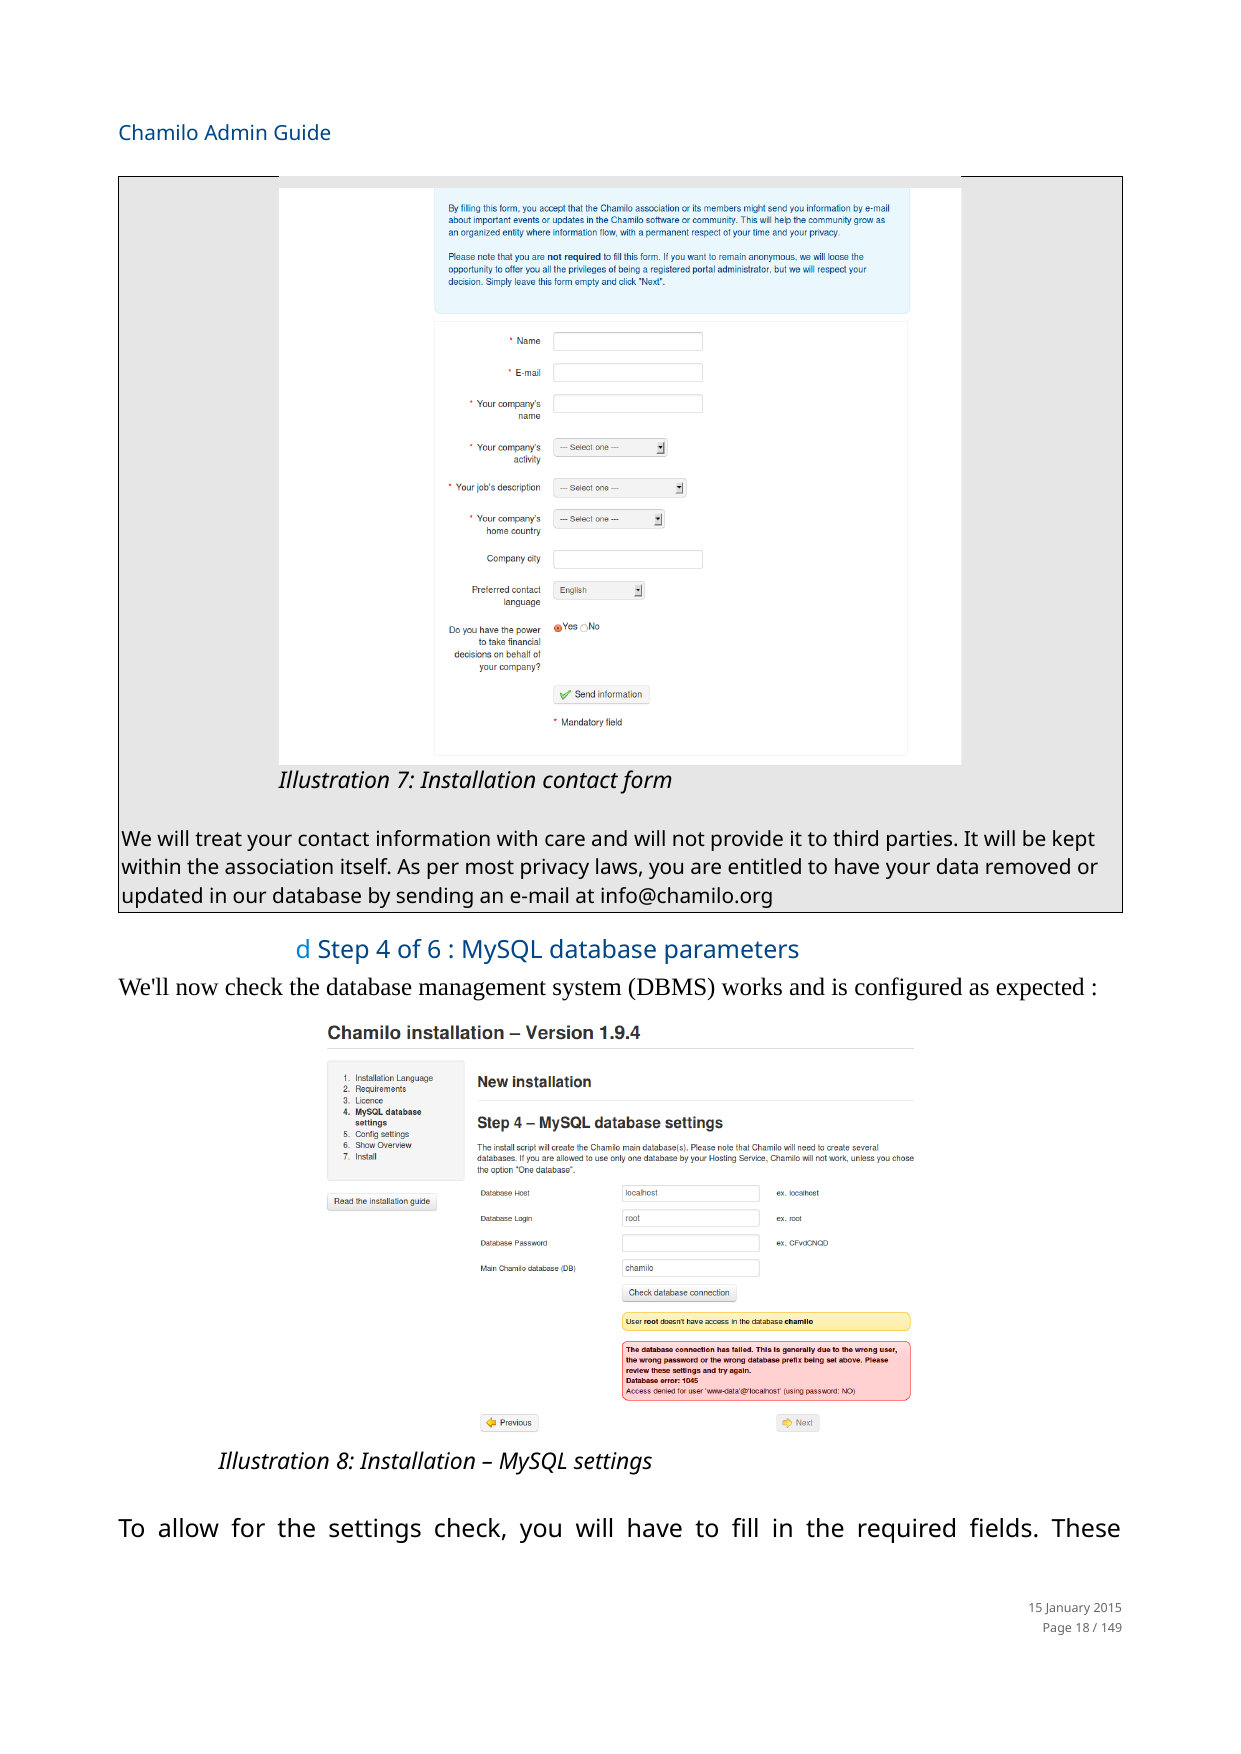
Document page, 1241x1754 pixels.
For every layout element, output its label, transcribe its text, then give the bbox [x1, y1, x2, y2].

text We'll now check the database management system (DBMS) works and is configured as expected : [118, 972, 1122, 1001]
picture [278, 188, 962, 765]
subtitle Step 4 of 6 : MySQL database parameters [295, 932, 1122, 966]
picture [312, 1013, 928, 1446]
text Illustration 7: Installation contact form [279, 765, 961, 796]
text To allow for the settings check, you will have to fill in the required fields. These [118, 1511, 1122, 1545]
text We will treat your contact information with care and will not provide it to third parties. It will be kept within the association itself. As per most privacy laws, you are entitled to have your data removed or updated in our database by sending an e-mail at info@chamilo.org [119, 176, 1122, 912]
text Illustration 8: Installation – MySQL settings [218, 1026, 1022, 1477]
